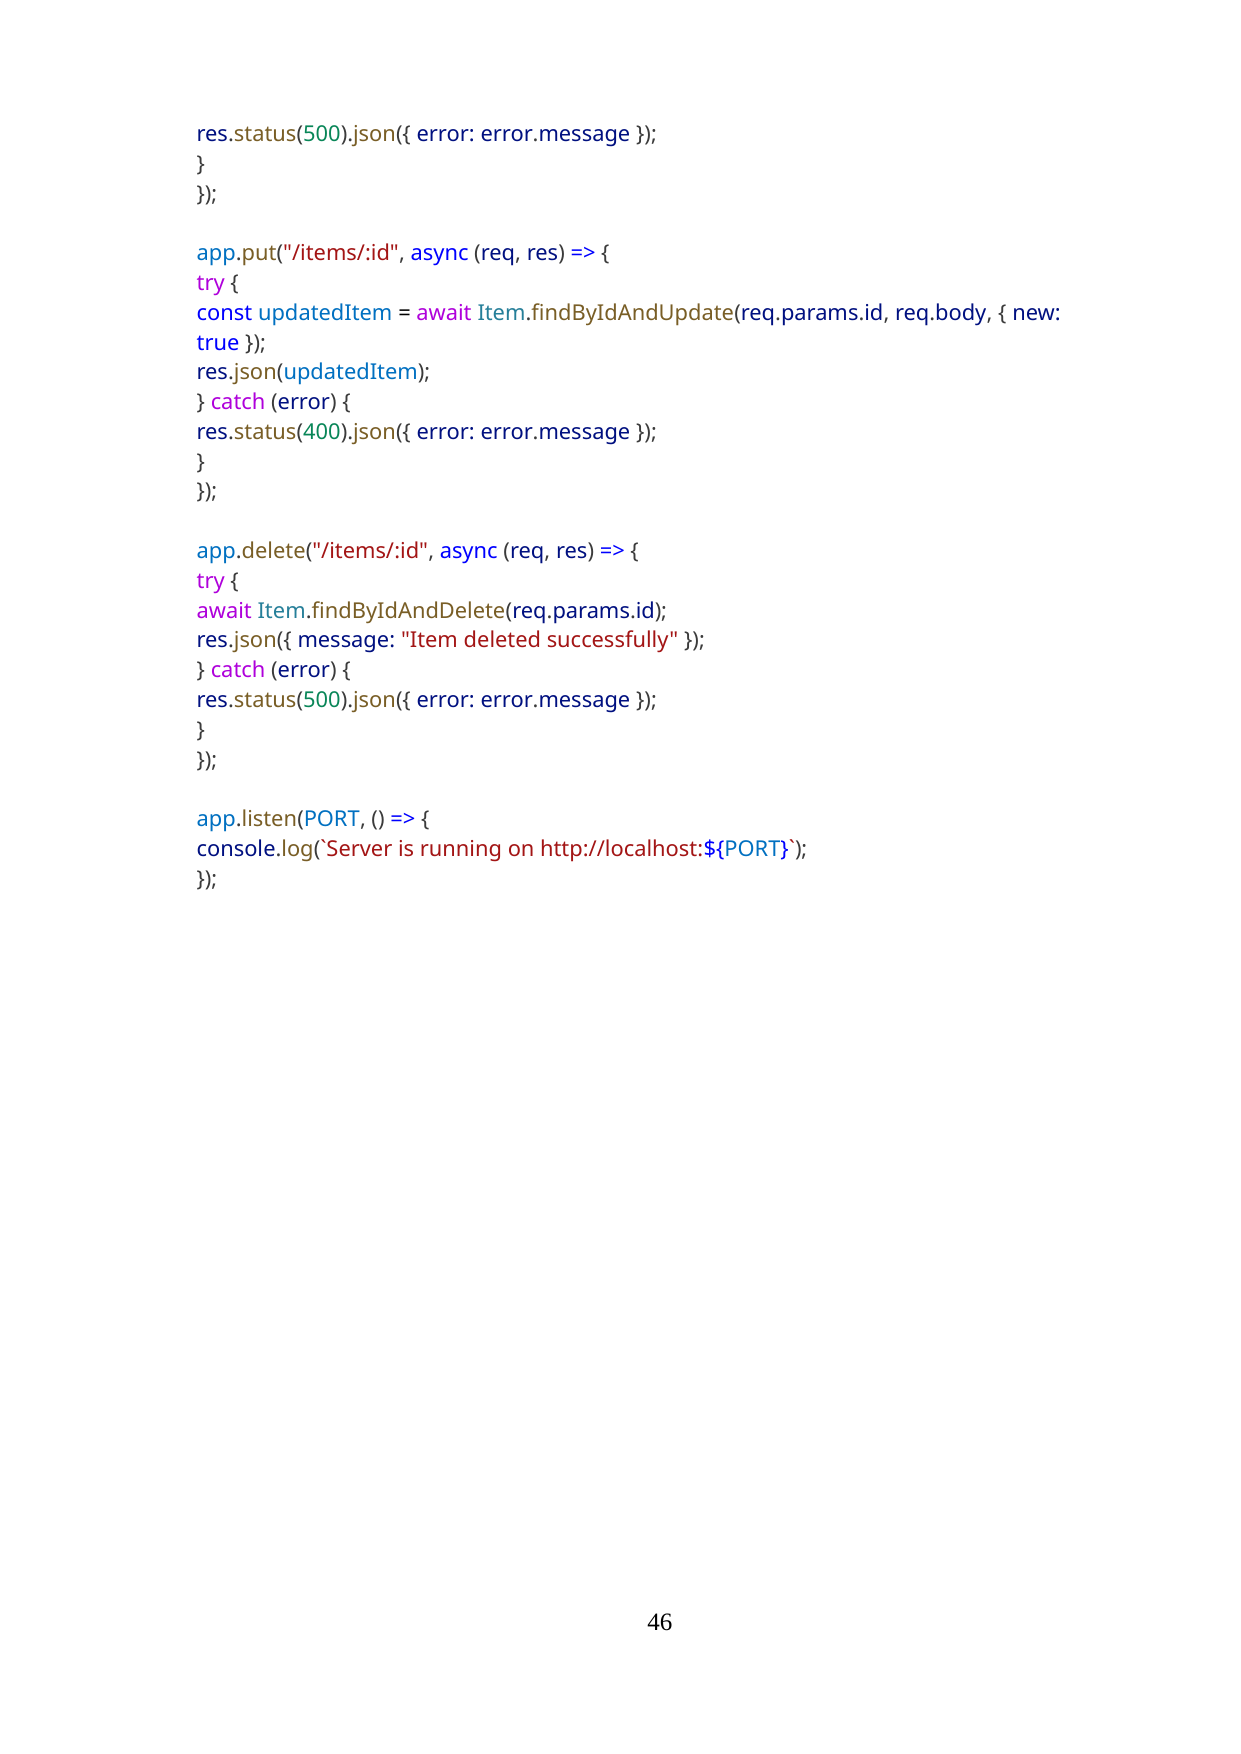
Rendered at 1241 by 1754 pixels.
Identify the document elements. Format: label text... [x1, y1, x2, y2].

text } [196, 148, 1122, 178]
text }); [196, 476, 1122, 505]
text app.put("/items/:id", async (req, res) => { [196, 237, 1122, 267]
text res.status(500).json({ error: error.message }); [196, 118, 1122, 148]
text } [196, 446, 1122, 476]
text const updatedItem = await Item.findByIdAndUpdate(req.params.id, req.body, { new: true }); [196, 297, 1122, 356]
text res.status(500).json({ error: error.message }); [196, 684, 1122, 714]
text } [196, 714, 1122, 743]
text }); [196, 743, 1122, 773]
text } catch (error) { [196, 654, 1122, 684]
text } catch (error) { [196, 386, 1122, 416]
text app.delete("/items/:id", async (req, res) => { [196, 535, 1122, 565]
text try { [196, 565, 1122, 594]
text app.listen(PORT, () => { [196, 803, 1122, 833]
text }); [196, 178, 1122, 207]
text res.status(400).json({ error: error.message }); [196, 416, 1122, 446]
text }); [196, 863, 1122, 892]
text await Item.findByIdAndDelete(req.params.id); [196, 594, 1122, 624]
text res.json({ message: "Item deleted successfully" }); [196, 624, 1122, 654]
text try { [196, 267, 1122, 297]
text console.log(`Server is running on http://localhost:${PORT}`); [196, 833, 1122, 863]
text res.json(updatedItem); [196, 356, 1122, 386]
